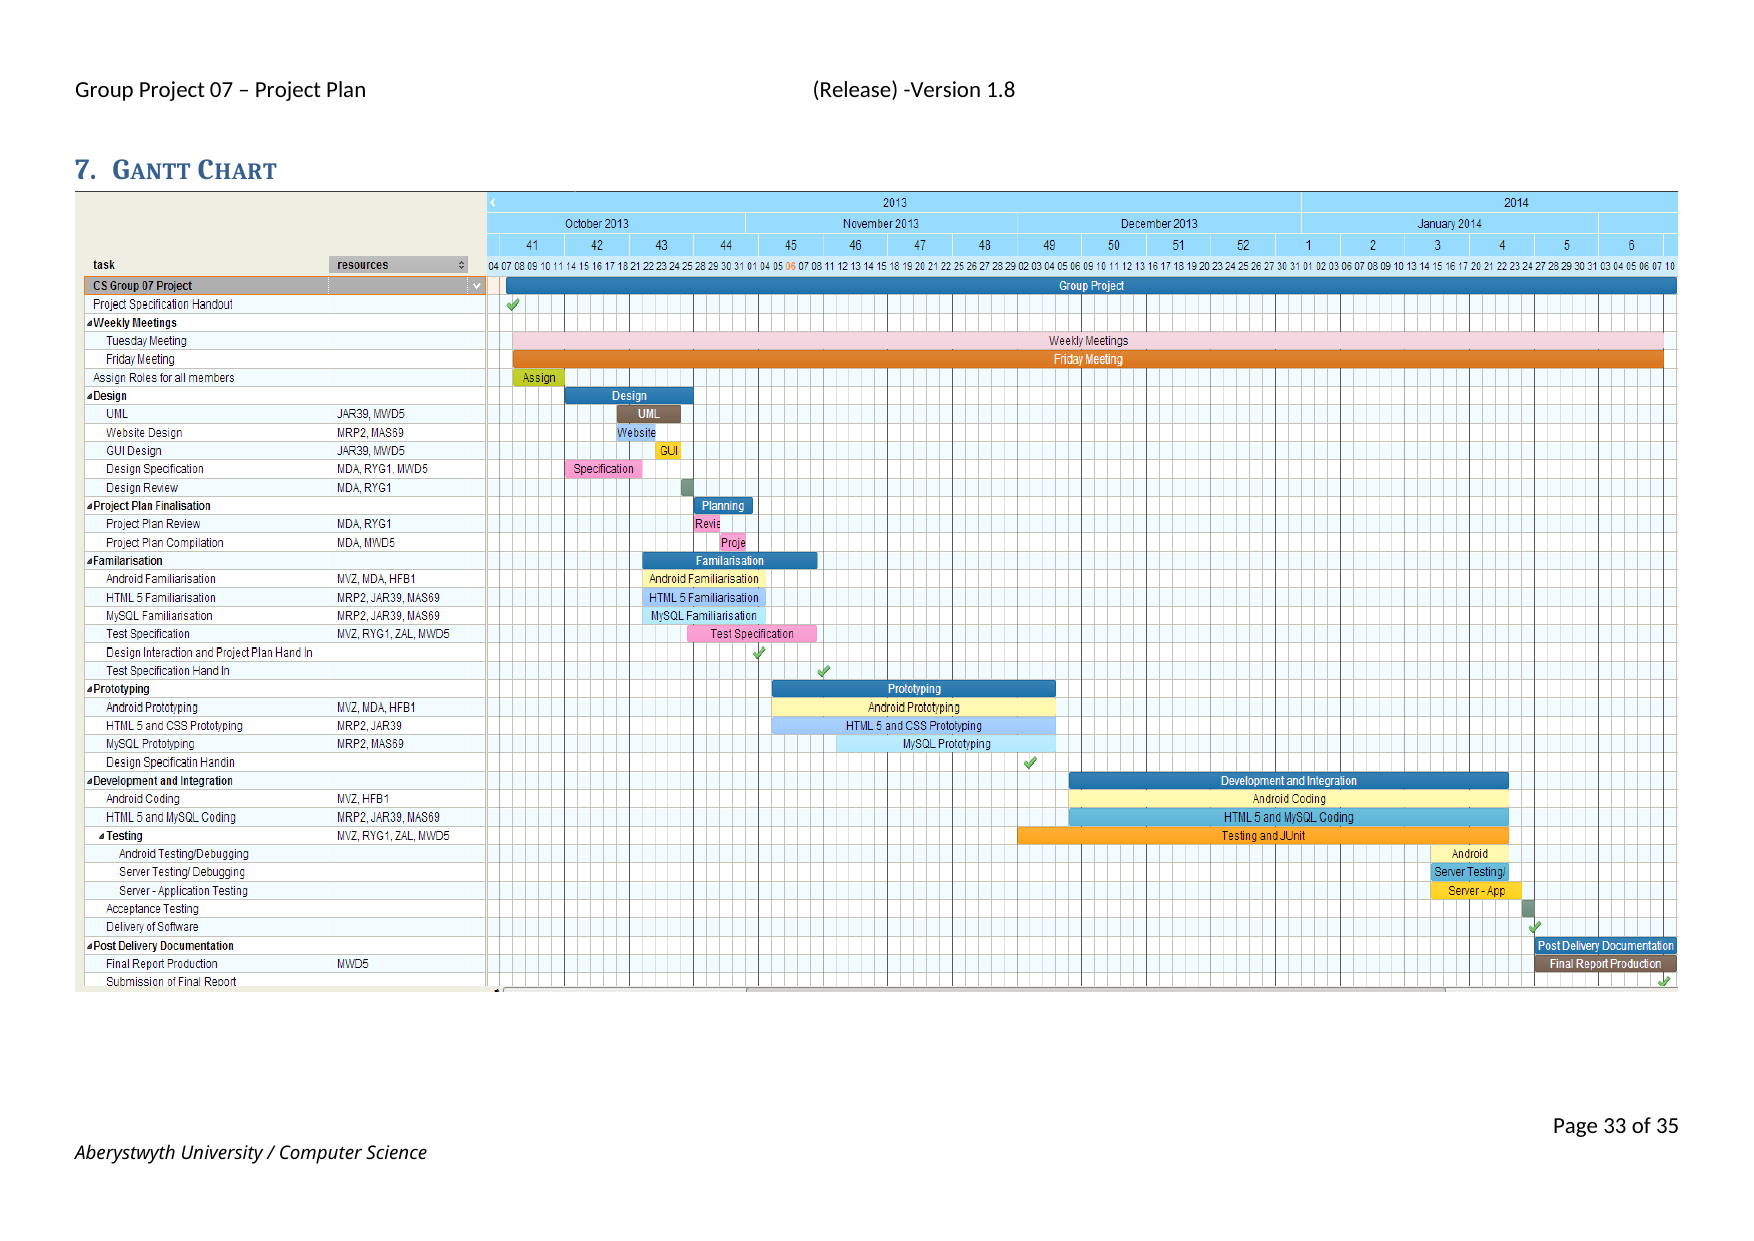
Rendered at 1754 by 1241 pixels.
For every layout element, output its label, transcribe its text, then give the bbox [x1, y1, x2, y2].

subtitle Gantt Chart [75, 153, 1679, 187]
